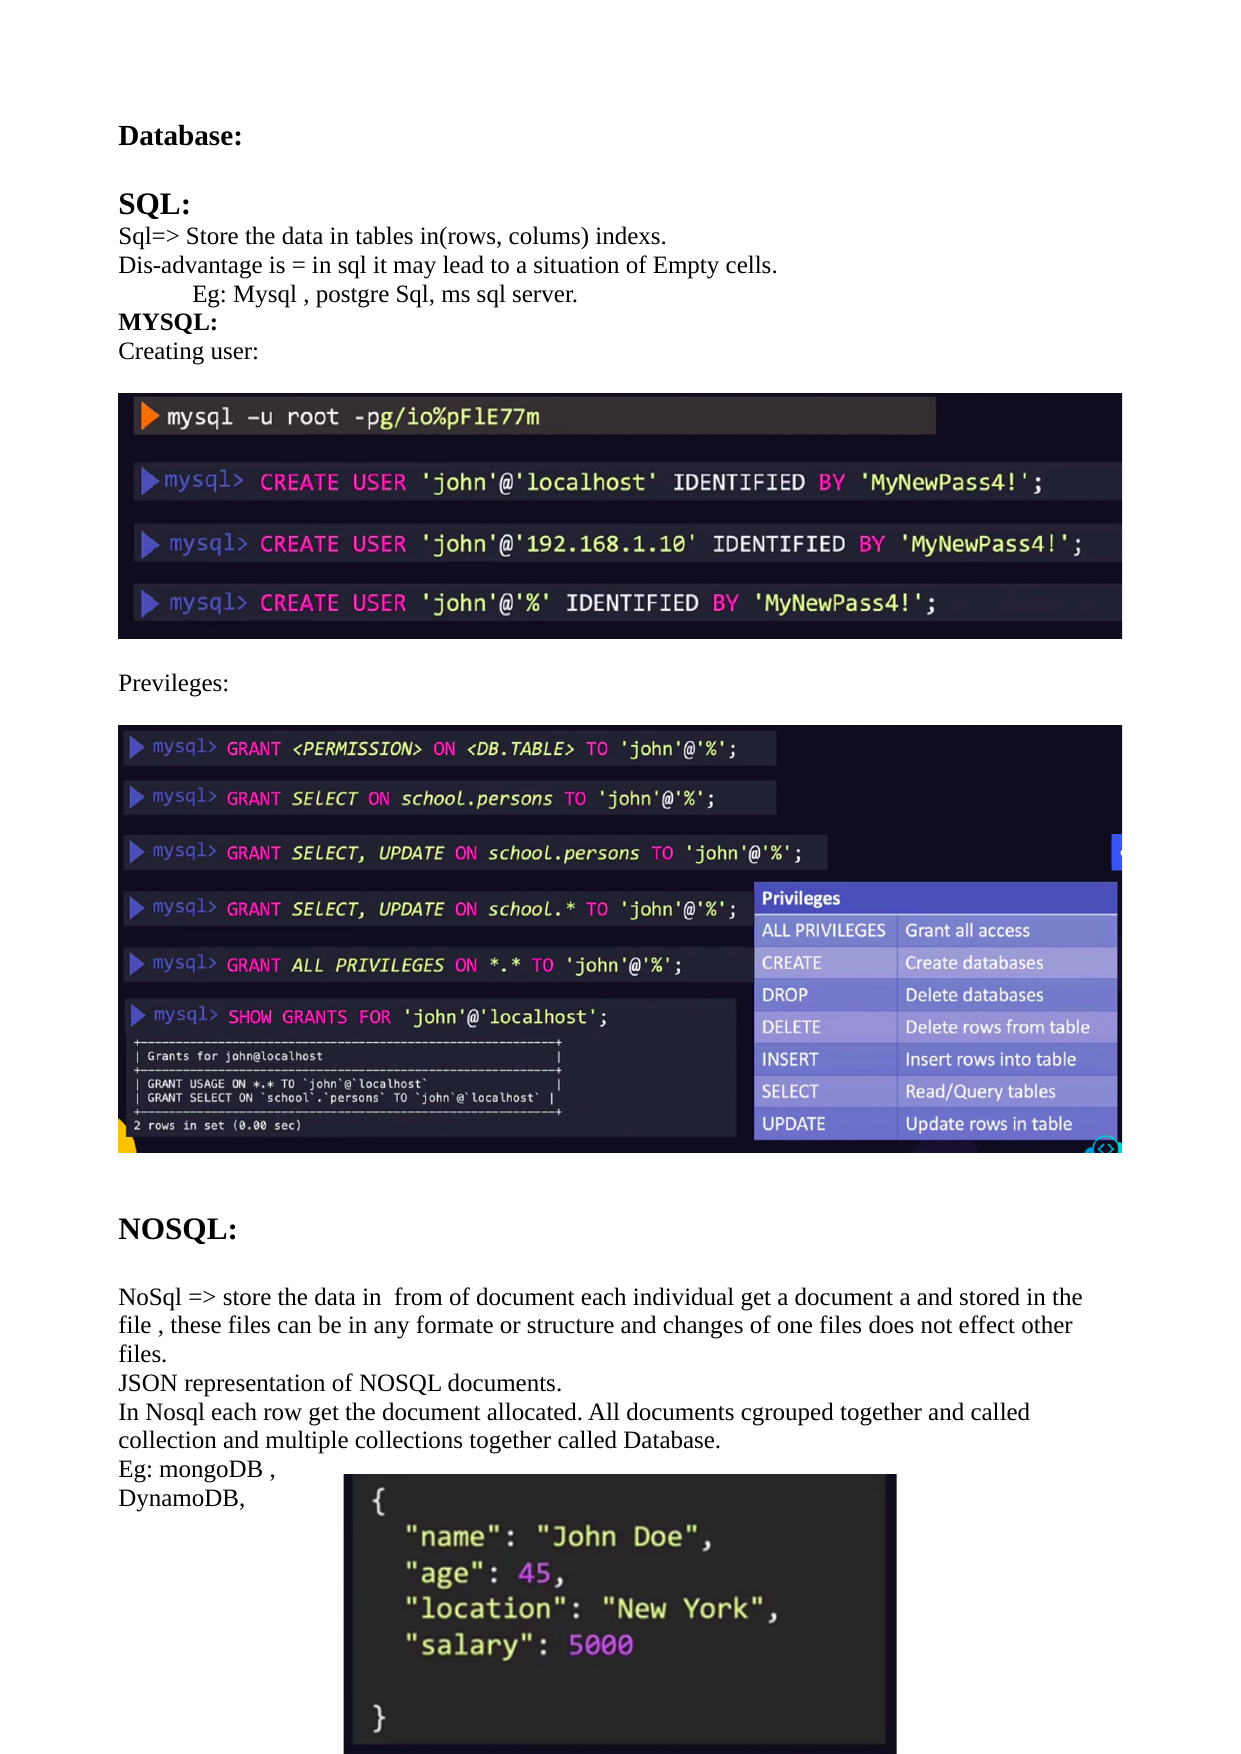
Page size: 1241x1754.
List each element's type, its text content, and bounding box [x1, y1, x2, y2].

text Database: [118, 118, 1122, 152]
text JSON representation of NOSQL documents. [118, 1368, 1122, 1397]
picture [118, 725, 1123, 1153]
text Dis-advantage is = in sql it may lead to a situation of Empty cells. [118, 250, 1122, 279]
picture [343, 1474, 897, 1754]
text In Nosql each row get the document allocated. All documents cgrouped together and called collection and multiple collections together called Database. [118, 1397, 1122, 1454]
text Eg: mongoDB , DynamoDB, [118, 1454, 1122, 1512]
picture [118, 393, 1123, 639]
text Eg: Mysql , postgre Sql, ms sql server. [118, 279, 1122, 307]
text Previleges: [118, 668, 1122, 696]
text NoSql => store the data in from of document each individual get a document a and stored in the file , these files can be in any formate or structure and changes of one files does not effect other files. [118, 1282, 1122, 1368]
text Creating user: [118, 336, 1122, 365]
text SQL: [118, 185, 1122, 221]
text NOSQL: [118, 1210, 1122, 1246]
text MYSQL: [118, 307, 1122, 336]
text Sql=> Store the data in tables in(rows, colums) indexs. [118, 221, 1122, 250]
